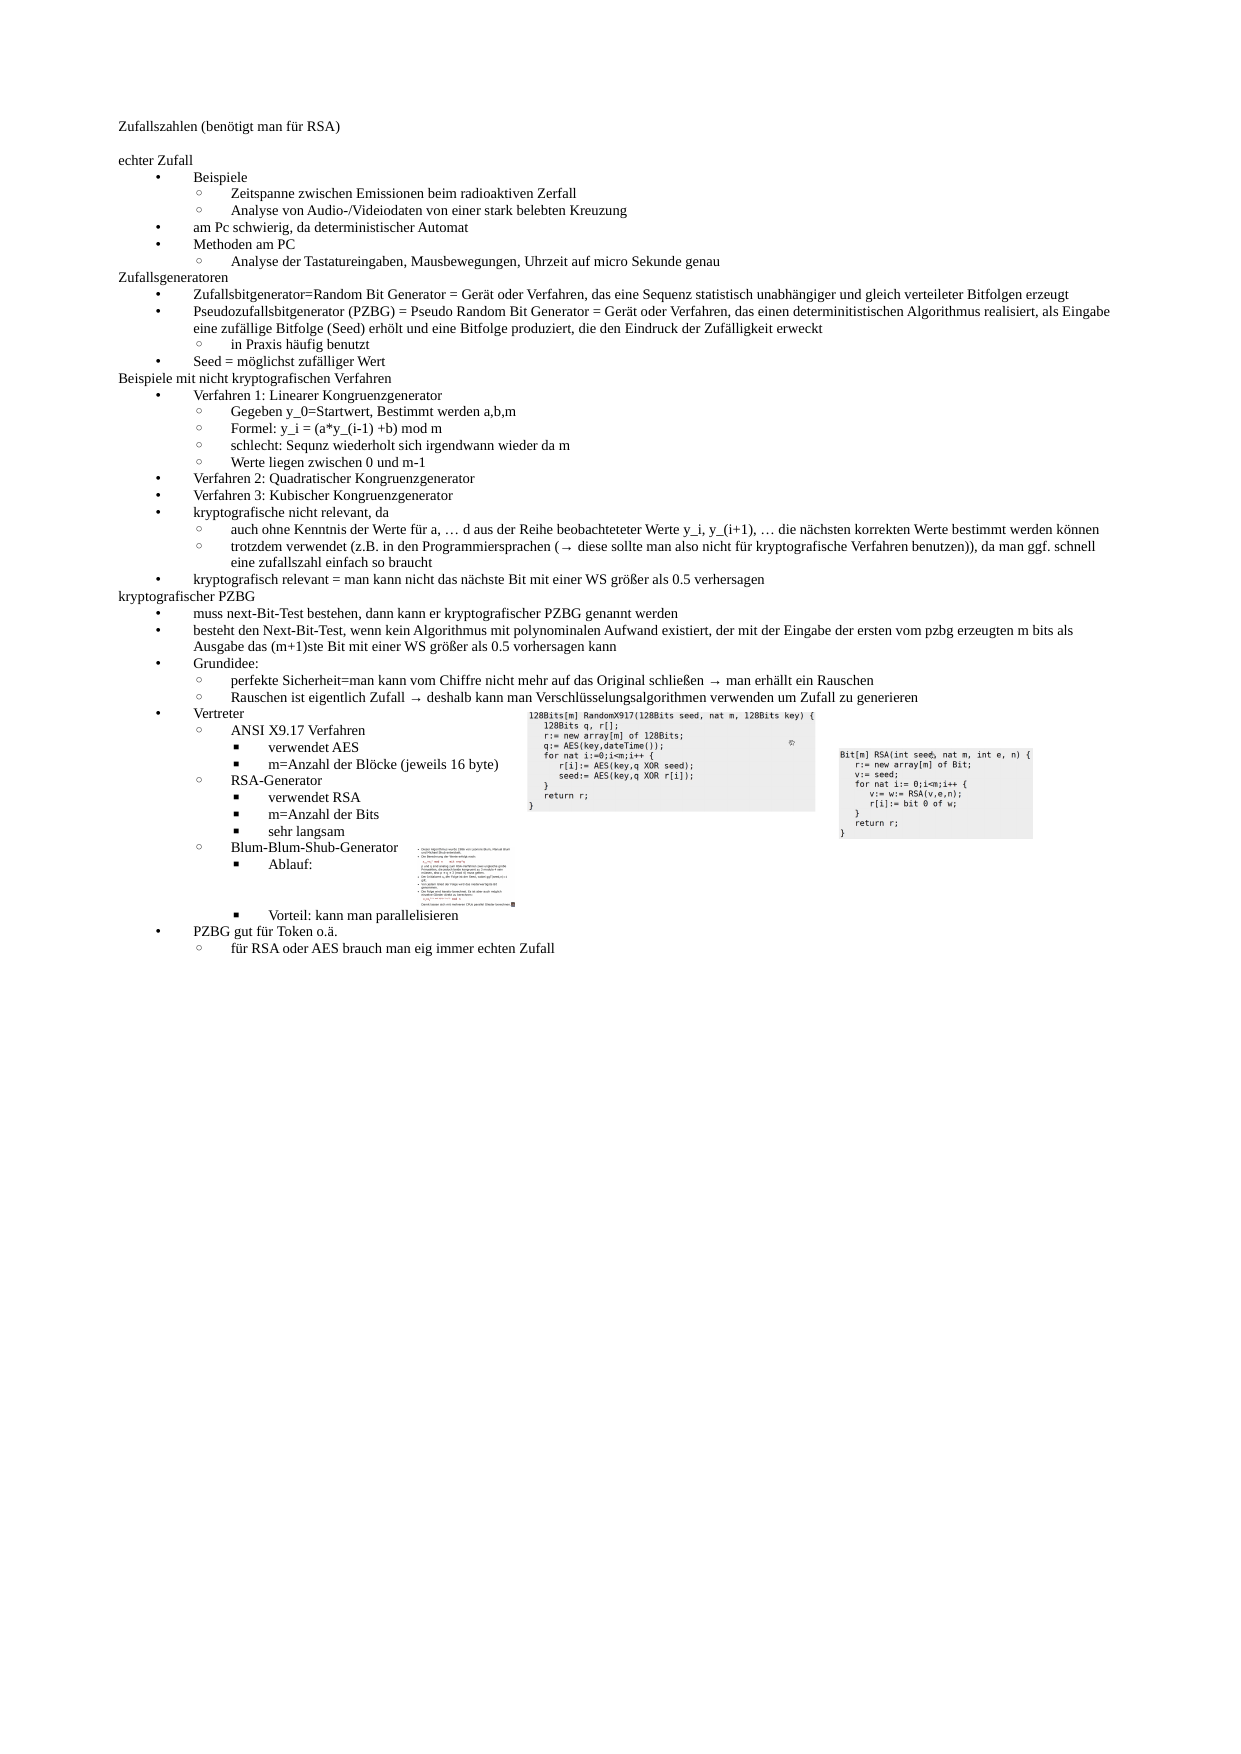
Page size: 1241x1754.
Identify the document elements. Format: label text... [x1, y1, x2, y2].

list Ablauf: [231, 856, 417, 873]
list Seed = möglichst zufälliger Wert [156, 353, 1122, 370]
text Zufallsgeneratoren [118, 269, 1122, 286]
list kryptografisch relevant = man kann nicht das nächste Bit mit einer WS größer als 0.5 verhersagen [156, 571, 1122, 588]
list Blum-Blum-Shub-Generator [193, 839, 1122, 856]
text Zufallszahlen (benötigt man für RSA) [118, 118, 1122, 135]
list trotzdem verwendet (z.B. in den Programmiersprachen (→ diese sollte man also nicht für kryptografische Verfahren benutzen)), da man ggf. schnell eine zufallszahl einfach so braucht [193, 537, 1122, 571]
list Werte liegen zwischen 0 und m-1 [193, 453, 1122, 470]
list Verfahren 3: Kubischer Kongruenzgenerator [156, 487, 1122, 504]
list Rauschen ist eigentlich Zufall → deshalb kann man Verschlüsselungsalgorithmen verwenden um Zufall zu generieren [193, 688, 1122, 705]
list Zeitspanne zwischen Emissionen beim radioaktiven Zerfall [193, 185, 1122, 202]
list Pseudozufallsbitgenerator (PZBG) = Pseudo Random Bit Generator = Gerät oder Verfahren, das einen determinitistischen Algorithmus realisiert, als Eingabe eine zufällige Bitfolge (Seed) erhölt und eine Bitfolge produziert, die den Eindruck der Zufälligkeit erweckt [156, 303, 1122, 336]
list am Pc schwierig, da deterministischer Automat [156, 219, 1122, 236]
list m=Anzahl der Blöcke (jeweils 16 byte) [231, 755, 527, 772]
text echter Zufall [118, 152, 1122, 168]
list Gegeben y_0=Startwert, Bestimmt werden a,b,m [193, 403, 1122, 420]
list auch ohne Kenntnis der Werte für a, … d aus der Reihe beobachteteter Werte y_i, y_(i+1), … die nächsten korrekten Werte bestimmt werden können [193, 521, 1122, 537]
list Analyse der Tastatureingaben, Mausbewegungen, Uhrzeit auf micro Sekunde genau [193, 252, 1122, 269]
list muss next-Bit-Test bestehen, dann kann er kryptografischer PZBG genannt werden [156, 604, 1122, 621]
list Grundidee: [156, 655, 1122, 672]
list m=Anzahl der Bits [231, 806, 838, 822]
list Verfahren 1: Linearer Kongruenzgenerator [156, 386, 1122, 403]
list Vorteil: kann man parallelisieren [231, 906, 1122, 923]
list [1033, 806, 1122, 822]
list Analyse von Audio-/Videiodaten von einer stark belebten Kreuzung [193, 202, 1122, 219]
list Verfahren 2: Quadratischer Kongruenzgenerator [156, 470, 1122, 487]
list Formel: y_i = (a*y_(i-1) +b) mod m [193, 420, 1122, 437]
list [816, 739, 1122, 755]
list RSA-Generator [193, 772, 527, 789]
list [1033, 789, 1122, 806]
list ANSI X9.17 Verfahren [193, 722, 527, 739]
list für RSA oder AES brauch man eig immer echten Zufall [193, 940, 1122, 957]
picture [838, 748, 1033, 839]
list Vertreter [156, 705, 1122, 722]
list Zufallsbitgenerator=Random Bit Generator = Gerät oder Verfahren, das eine Sequenz statistisch unabhängiger und gleich verteileter Bitfolgen erzeugt [156, 286, 1122, 303]
list [1033, 772, 1122, 789]
list [816, 722, 1122, 739]
list kryptografische nicht relevant, da [156, 504, 1122, 521]
list in Praxis häufig benutzt [193, 336, 1122, 353]
list [515, 856, 1122, 873]
list verwendet AES [231, 739, 527, 755]
list besteht den Next-Bit-Test, wenn kein Algorithmus mit polynominalen Aufwand existiert, der mit der Eingabe der ersten vom pzbg erzeugten m bits als Ausgabe das (m+1)ste Bit mit einer WS größer als 0.5 vorhersagen kann [156, 621, 1122, 655]
list [816, 789, 838, 806]
text kryptografischer PZBG [118, 588, 1122, 604]
list [1033, 755, 1122, 772]
list [816, 772, 838, 789]
text Beispiele mit nicht kryptografischen Verfahren [118, 370, 1122, 386]
picture [527, 712, 816, 812]
list perfekte Sicherheit=man kann vom Chiffre nicht mehr auf das Original schließen → man erhällt ein Rauschen [193, 672, 1122, 688]
picture [417, 847, 515, 907]
list sehr langsam [231, 822, 838, 839]
list verwendet RSA [231, 789, 527, 806]
list PZBG gut für Token o.ä. [156, 923, 1122, 940]
list Methoden am PC [156, 236, 1122, 252]
list Beispiele [156, 168, 1122, 185]
list [1033, 822, 1122, 839]
list schlecht: Sequnz wiederholt sich irgendwann wieder da m [193, 437, 1122, 453]
